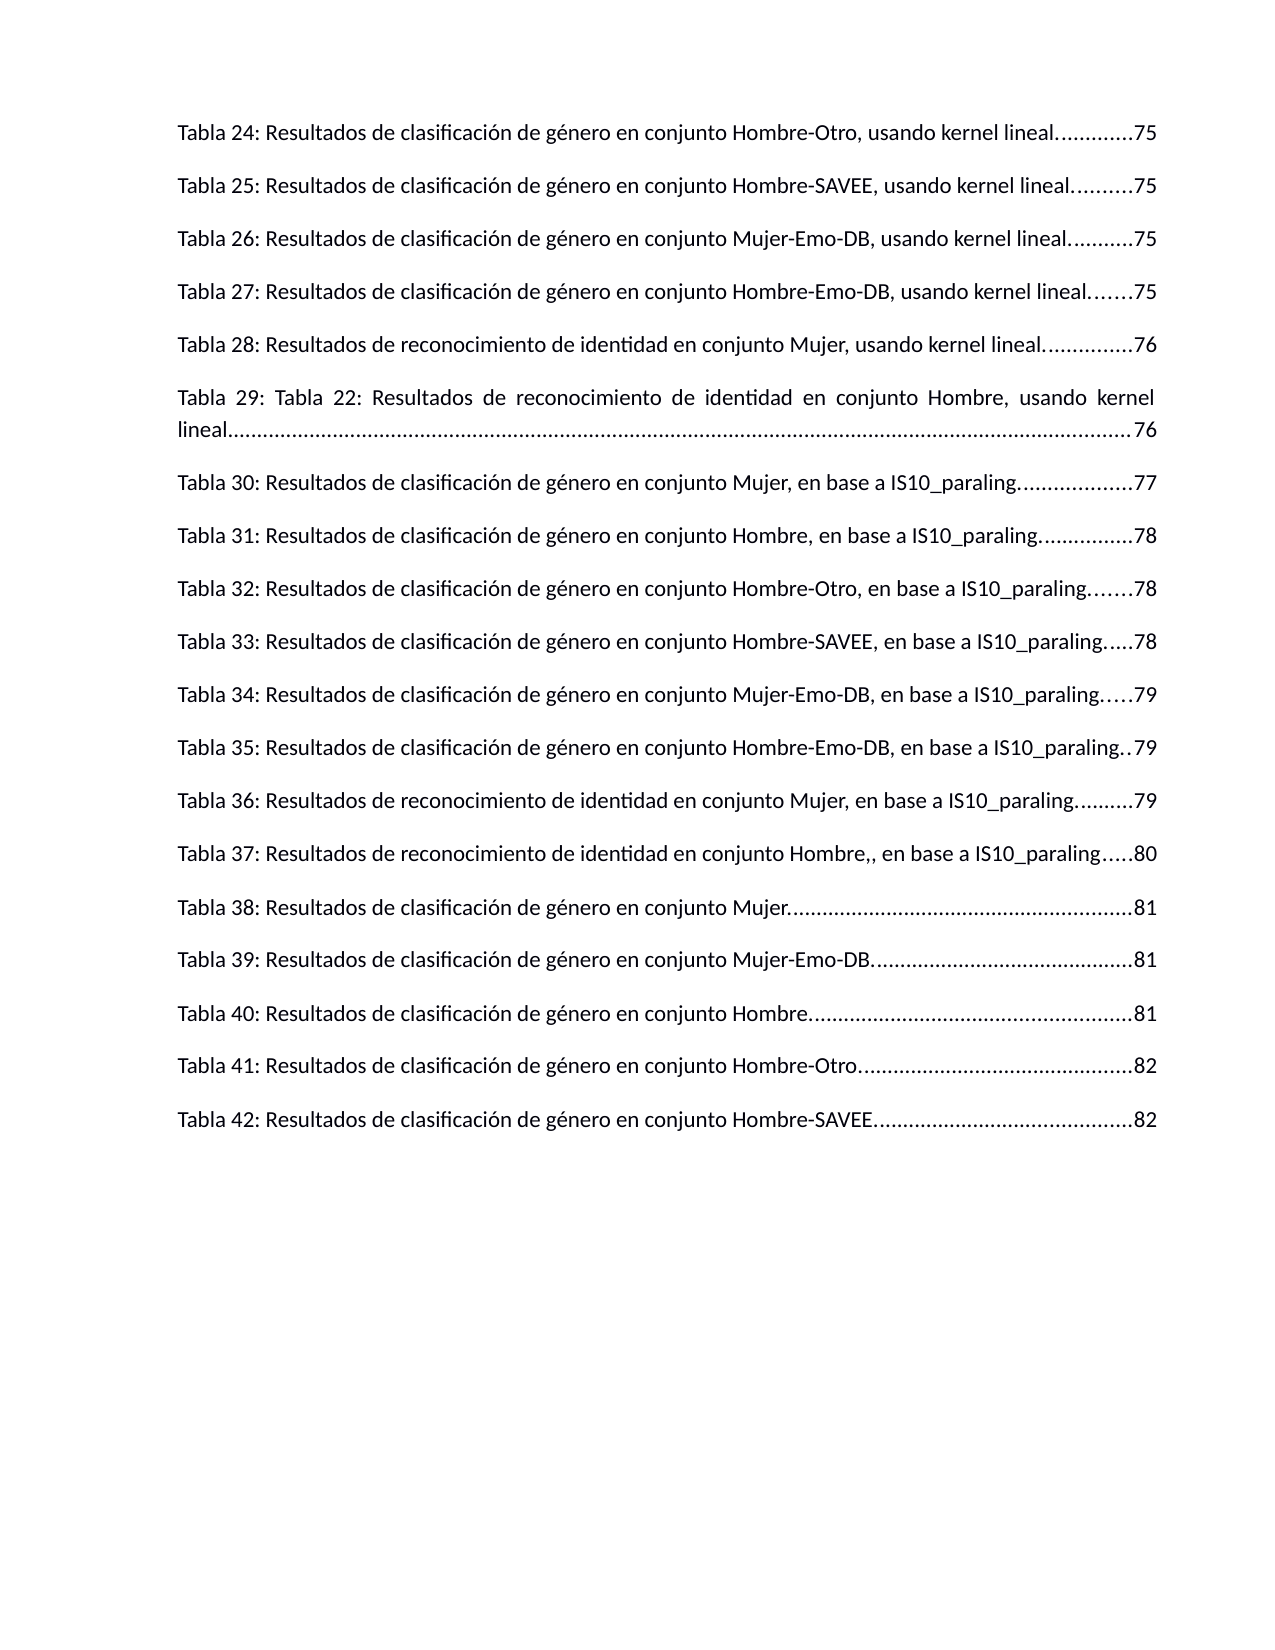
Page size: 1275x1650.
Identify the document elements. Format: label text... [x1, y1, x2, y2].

text Tabla 25: Resultados de clasificación de género en conjunto Hombre-SAVEE, usando kernel lineal. 75 [177, 171, 1157, 199]
text Tabla 34: Resultados de clasificación de género en conjunto Mujer-Emo-DB, en base a IS10_paraling. 79 [177, 681, 1157, 708]
text Tabla 31: Resultados de clasificación de género en conjunto Hombre, en base a IS10_paraling. 78 [177, 521, 1157, 549]
text Tabla 29: Tabla 22: Resultados de reconocimiento de identidad en conjunto Hombre, usando kernel lineal. 76 [177, 383, 1157, 443]
text Tabla 41: Resultados de clasificación de género en conjunto Hombre-Otro. 82 [177, 1052, 1157, 1080]
text Tabla 26: Resultados de clasificación de género en conjunto Mujer-Emo-DB, usando kernel lineal. 75 [177, 224, 1157, 252]
text Tabla 30: Resultados de clasificación de género en conjunto Mujer, en base a IS10_paraling. 77 [177, 468, 1157, 496]
text Tabla 28: Resultados de reconocimiento de identidad en conjunto Mujer, usando kernel lineal. 76 [177, 330, 1157, 358]
text Tabla 32: Resultados de clasificación de género en conjunto Hombre-Otro, en base a IS10_paraling. 78 [177, 574, 1157, 602]
text Tabla 38: Resultados de clasificación de género en conjunto Mujer. 81 [177, 893, 1157, 921]
text Tabla 37: Resultados de reconocimiento de identidad en conjunto Hombre,, en base a IS10_paraling 80 [177, 839, 1157, 868]
text Tabla 27: Resultados de clasificación de género en conjunto Hombre-Emo-DB, usando kernel lineal. 75 [177, 277, 1157, 305]
text Tabla 36: Resultados de reconocimiento de identidad en conjunto Mujer, en base a IS10_paraling. 79 [177, 787, 1157, 814]
text Tabla 40: Resultados de clasificación de género en conjunto Hombre. 81 [177, 999, 1157, 1027]
text Tabla 39: Resultados de clasificación de género en conjunto Mujer-Emo-DB. 81 [177, 946, 1157, 974]
text Tabla 35: Resultados de clasificación de género en conjunto Hombre-Emo-DB, en base a IS10_paraling. 79 [177, 733, 1157, 762]
text Tabla 33: Resultados de clasificación de género en conjunto Hombre-SAVEE, en base a IS10_paraling. 78 [177, 627, 1157, 656]
text Tabla 42: Resultados de clasificación de género en conjunto Hombre-SAVEE. 82 [177, 1105, 1157, 1133]
text Tabla 24: Resultados de clasificación de género en conjunto Hombre-Otro, usando kernel lineal. 75 [177, 118, 1157, 146]
